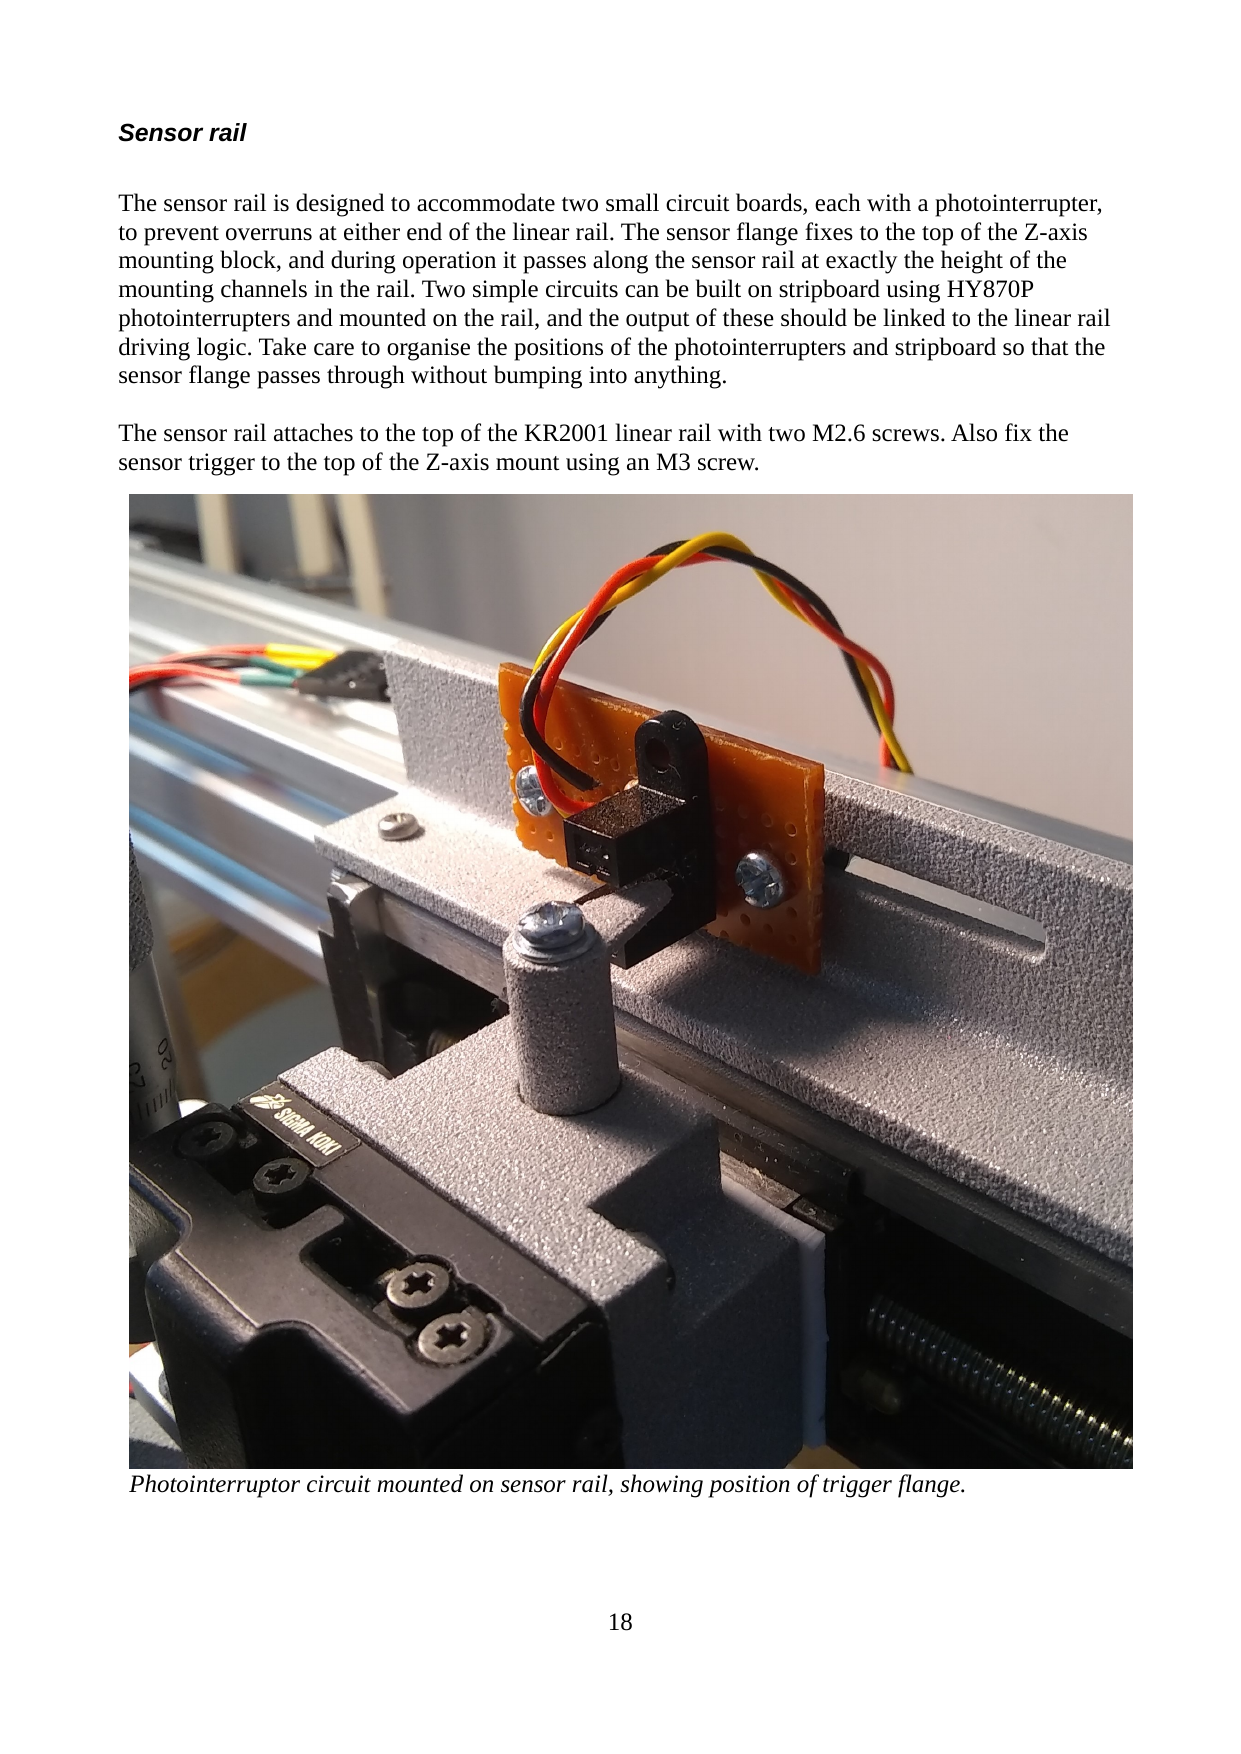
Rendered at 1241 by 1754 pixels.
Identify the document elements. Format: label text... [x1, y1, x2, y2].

text Photointerruptor circuit mounted on sensor rail, showing position of trigger flange. [129, 1469, 1133, 1498]
text The sensor rail attaches to the top of the KR2001 linear rail with two M2.6 screws. Also fix the sensor trigger to the top of the Z-axis mount using an M3 screw. [118, 418, 1122, 475]
subtitle Sensor rail [118, 118, 1122, 147]
picture [129, 494, 1133, 1469]
text The sensor rail is designed to accommodate two small circuit boards, each with a photointerrupter, to prevent overruns at either end of the linear rail. The sensor flange fixes to the top of the Z-axis mounting block, and during operation it passes along the sensor rail at exactly the height of the mounting channels in the rail. Two simple circuits can be built on stripboard using HY870P photointerrupters and mounted on the rail, and the output of these should be linked to the linear rail driving logic. Take care to organise the positions of the photointerrupters and stripboard so that the sensor flange passes through without bumping into anything. [118, 188, 1122, 389]
